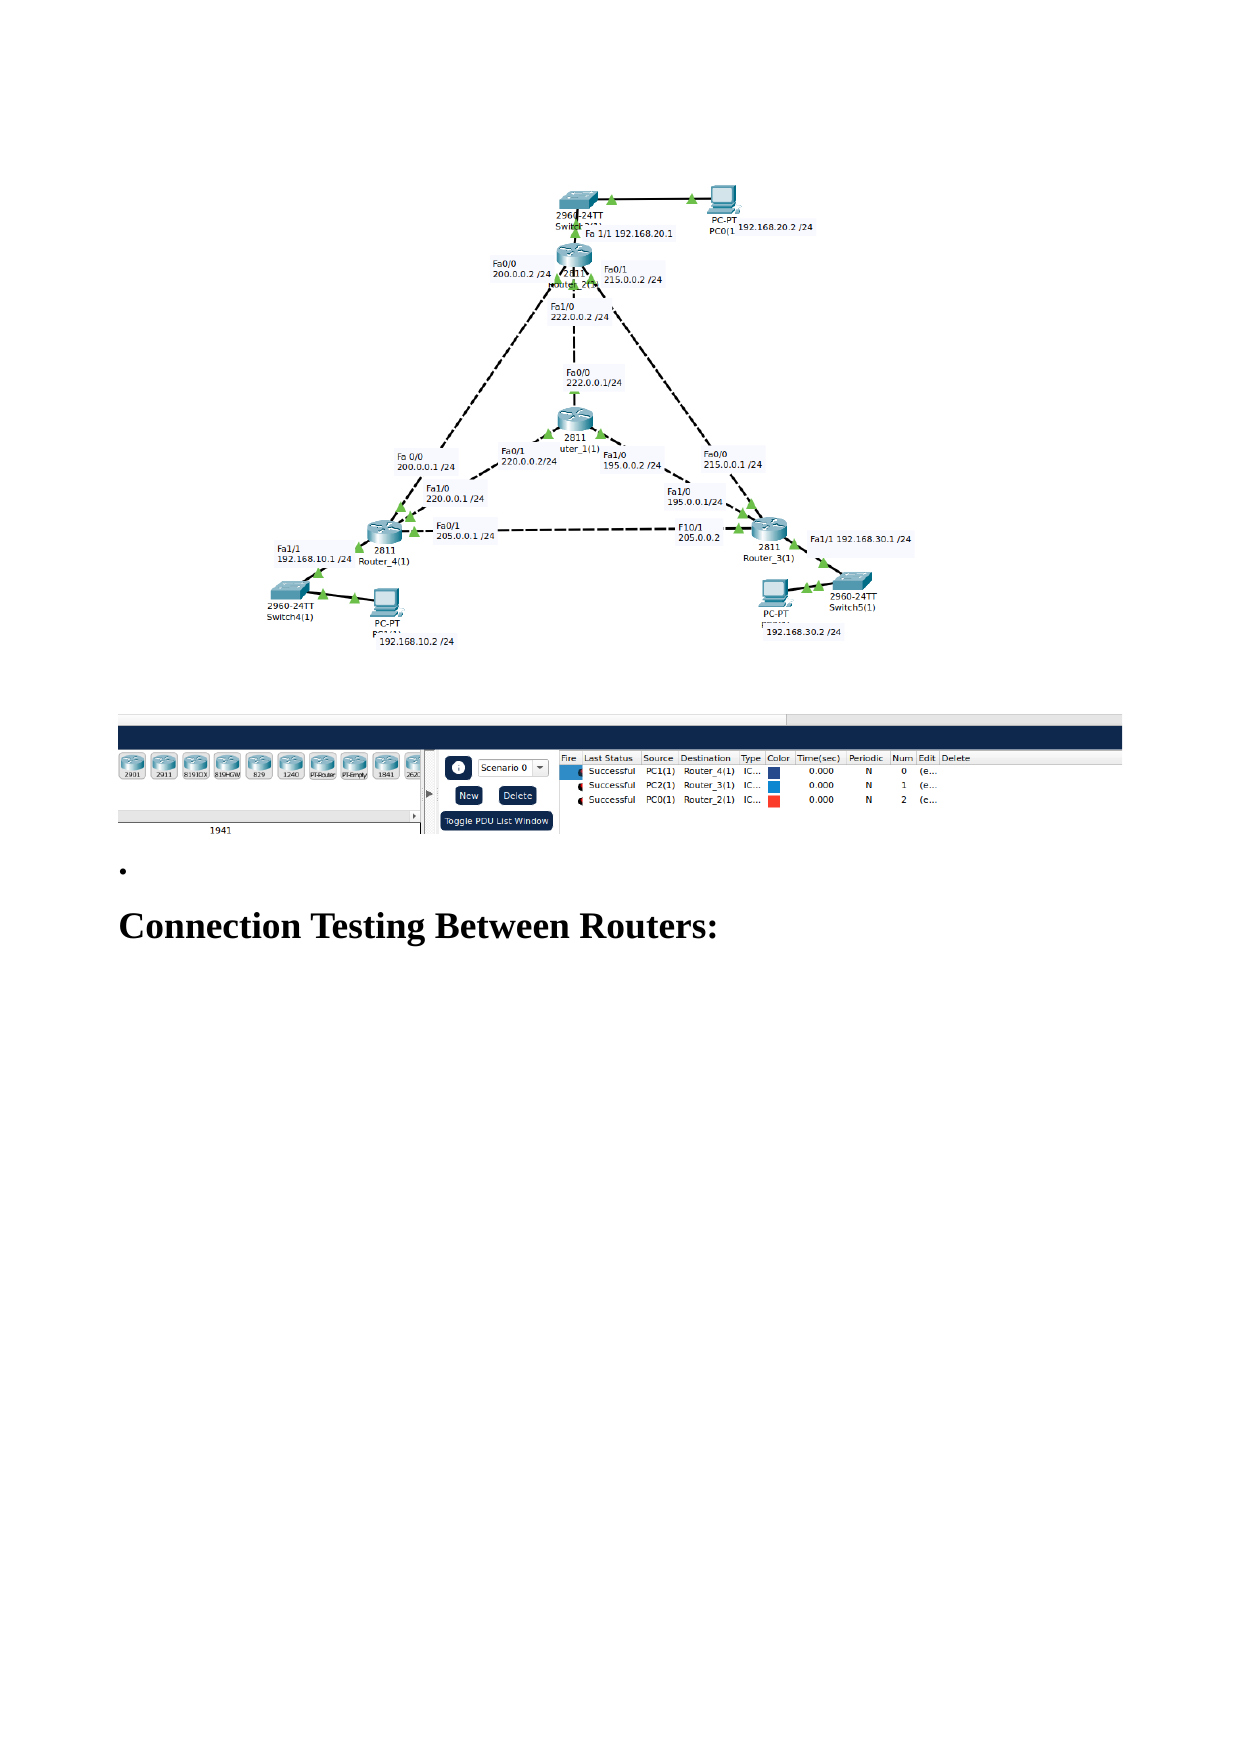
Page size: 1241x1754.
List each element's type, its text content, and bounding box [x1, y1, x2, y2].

text . [118, 834, 1122, 883]
text Connection Testing Between Routers: [118, 904, 1122, 947]
picture [118, 176, 1123, 834]
